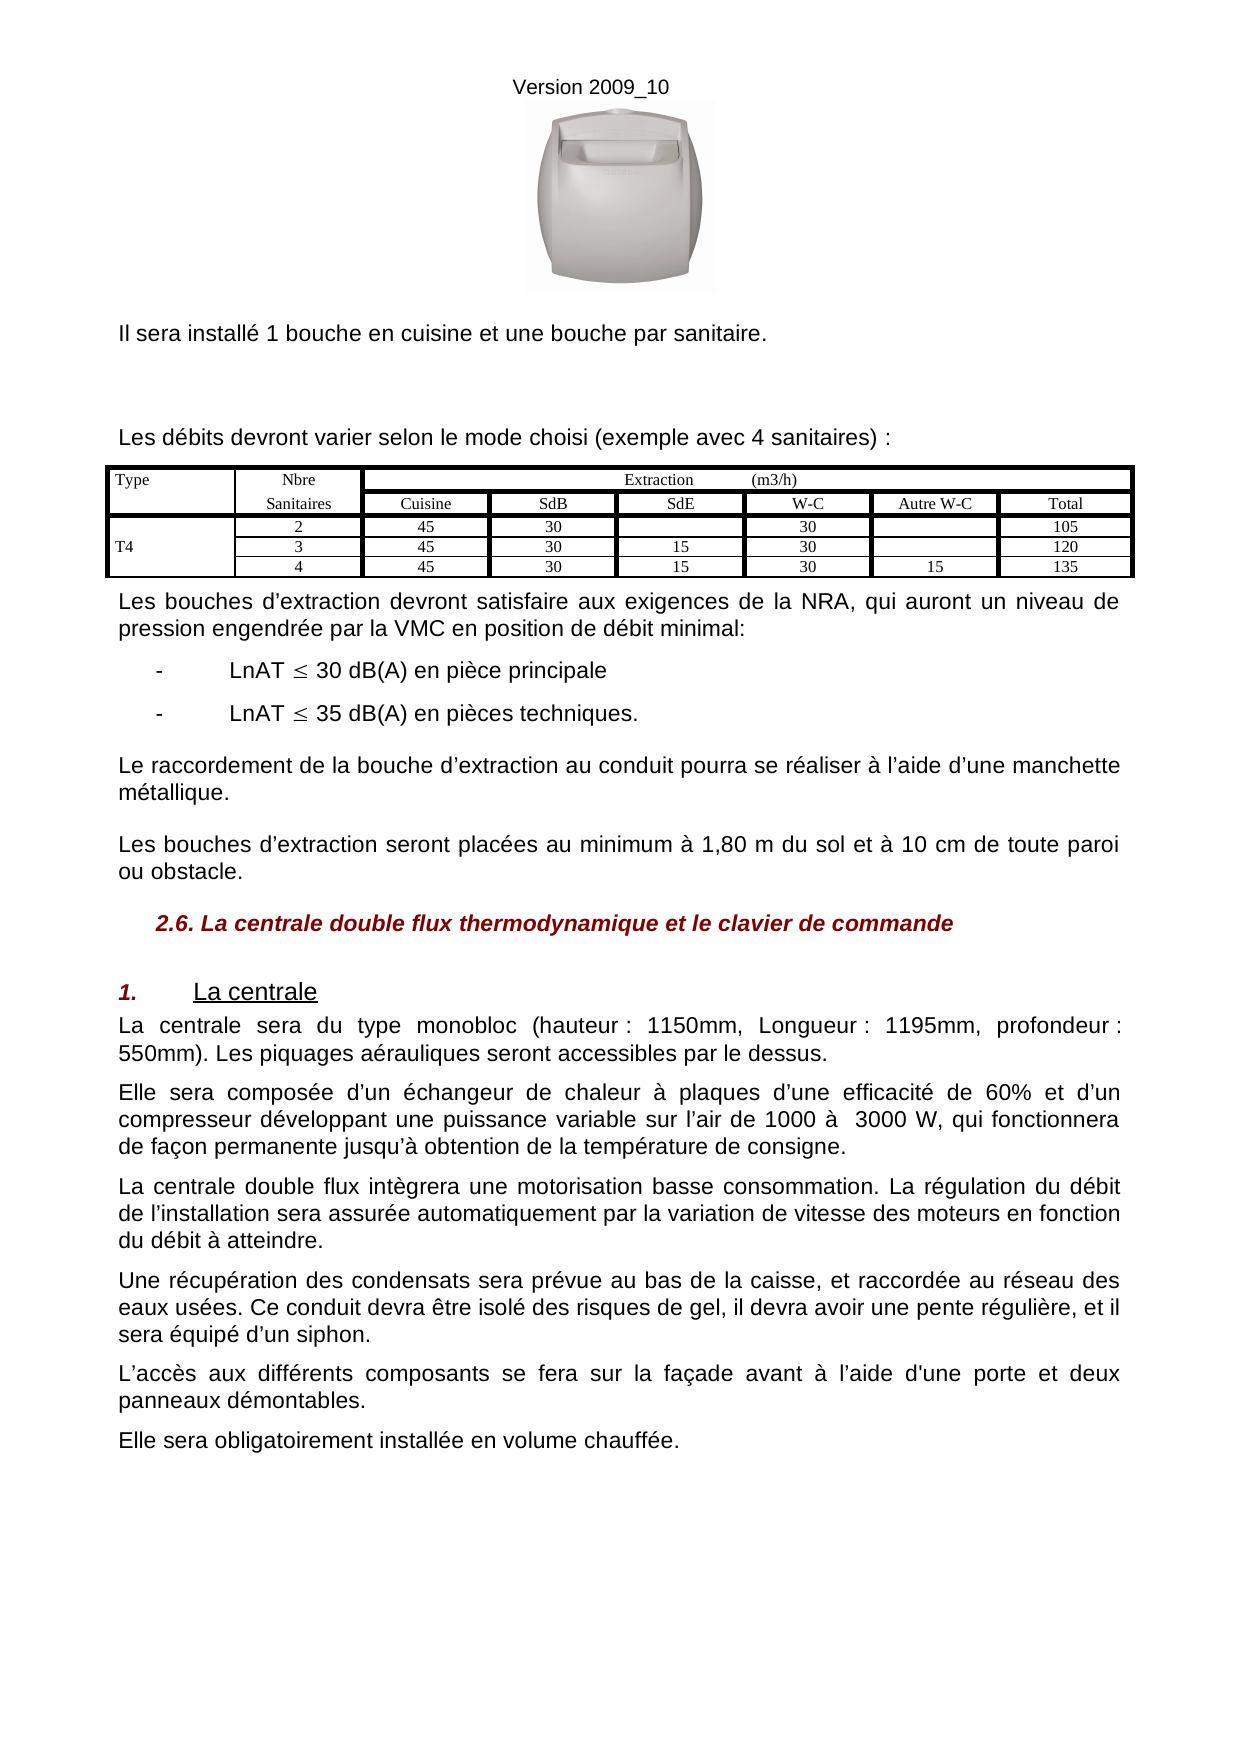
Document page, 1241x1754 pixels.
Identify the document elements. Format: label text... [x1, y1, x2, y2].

table_cell 4 [236, 557, 360, 576]
subtitle La centrale [118, 976, 1122, 1006]
table_cell 30 [492, 538, 614, 556]
table_cell 30 [492, 557, 614, 576]
table_header [490, 470, 617, 489]
table_cell 3 [236, 538, 360, 556]
table_cell 45 [365, 557, 487, 576]
table_header [871, 470, 999, 489]
text Le raccordement de la bouche d’extraction au conduit pourra se réaliser à l’aide d’une manchette métallique. [118, 751, 1122, 805]
text Elle sera obligatoirement installée en volume chauffée. [118, 1426, 1122, 1453]
table_cell [110, 489, 234, 513]
table_cell SdB [492, 494, 614, 513]
text Les bouches d’extraction seront placées au minimum à 1,80 m du sol et à 10 cm de toute paroi ou obstacle. [118, 830, 1122, 884]
text Les débits devront varier selon le mode choisi (exemple avec 4 sanitaires) : [118, 423, 1122, 450]
picture [524, 100, 717, 293]
table_cell [110, 556, 234, 576]
text Les bouches d’extraction devront satisfaire aux exigences de la NRA, qui auront un niveau de pression engendrée par la VMC en position de débit minimal: [118, 588, 1122, 642]
table_cell [619, 518, 742, 536]
table_cell 30 [747, 538, 869, 556]
text Il sera installé 1 bouche en cuisine et une bouche par sanitaire. [118, 319, 1122, 346]
table_cell 135 [1001, 557, 1130, 576]
table_cell 15 [619, 557, 742, 576]
table_cell 105 [1001, 518, 1130, 536]
text La centrale sera du type monobloc (hauteur : 1150mm, Longueur : 1195mm, profondeur : 550mm). Les piquages aérauliques seront accessibles par le dessus. [118, 1012, 1122, 1066]
table_cell 30 [747, 557, 869, 576]
table_cell 45 [365, 518, 487, 536]
table_cell Autre W-C [874, 494, 996, 513]
table_header [999, 470, 1130, 489]
table_cell T4 [110, 536, 234, 556]
table_header [365, 470, 489, 489]
text La centrale double flux intègrera une motorisation basse consommation. La régulation du débit de l’installation sera assurée automatiquement par la variation de vitesse des moteurs en fonction du débit à atteindre. [118, 1172, 1122, 1253]
list LnAT  35 dB(A) en pièces techniques. [155, 699, 1122, 726]
table_cell [110, 518, 234, 536]
table_cell 15 [619, 538, 742, 556]
table_cell 15 [874, 557, 996, 576]
table_header Type [110, 470, 234, 489]
list La centrale double flux thermodynamique et le clavier de commande [156, 909, 1122, 936]
text L’accès aux différents composants se fera sur la façade avant à l’aide d'une porte et deux panneaux démontables. [118, 1360, 1122, 1414]
table_cell Total [1001, 494, 1130, 513]
table_cell 2 [236, 518, 360, 536]
table_cell 30 [747, 518, 869, 536]
list LnAT  30 dB(A) en pièce principale [155, 657, 1122, 684]
table_cell Sanitaires [236, 489, 360, 513]
table_header Nbre [236, 470, 360, 489]
table_header Extraction [617, 470, 744, 489]
text Une récupération des condensats sera prévue au bas de la caisse, et raccordée au réseau des eaux usées. Ce conduit devra être isolé des risques de gel, il devra avoir une pente régulière, et il sera équipé d’un siphon. [118, 1266, 1122, 1347]
table_cell 120 [1001, 538, 1130, 556]
table_header (m3/h) [744, 470, 871, 489]
text Elle sera composée d’un échangeur de chaleur à plaques d’une efficacité de 60% et d’un compresseur développant une puissance variable sur l’air de 1000 à 3000 W, qui fonctionnera de façon permanente jusqu’à obtention de la température de consigne. [118, 1078, 1122, 1160]
table_cell 30 [492, 518, 614, 536]
table_cell SdE [619, 494, 742, 513]
table_cell [874, 538, 996, 556]
table_cell Cuisine [365, 494, 487, 513]
table_cell 45 [365, 538, 487, 556]
table_cell [874, 518, 996, 536]
table_cell W-C [747, 494, 869, 513]
